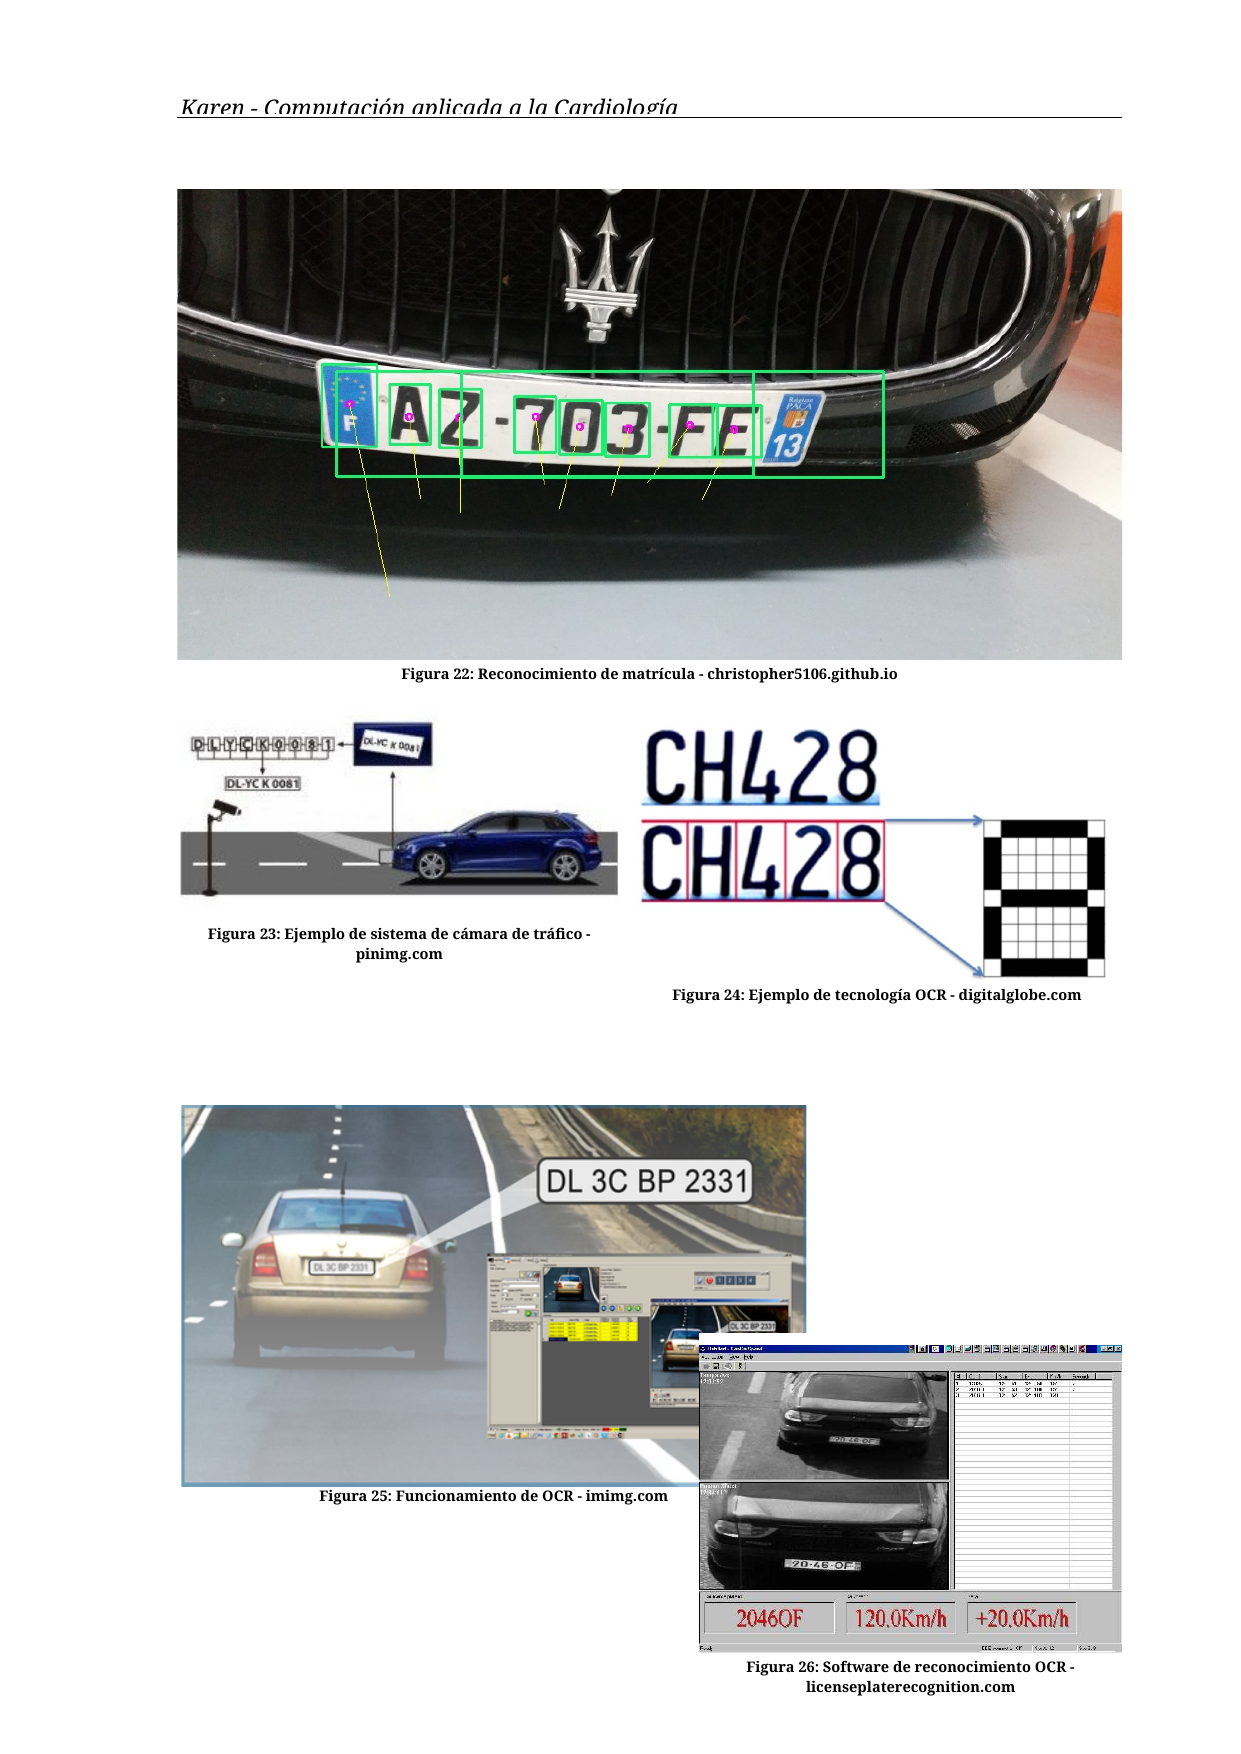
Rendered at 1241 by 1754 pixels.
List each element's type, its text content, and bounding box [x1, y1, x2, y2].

text Figura 26: Software de reconocimiento OCR - licenseplaterecognition.com [699, 1653, 1122, 1697]
text Figura 24: Ejemplo de tecnología OCR - digitalglobe.com [628, 981, 1126, 1004]
text Figura 25: Funcionamiento de OCR - imimg.com [181, 1487, 699, 1506]
picture [181, 1105, 1122, 1653]
text Figura 23: Ejemplo de sistema de cámara de tráfico - pinimg.com [180, 920, 618, 963]
picture [628, 722, 1126, 981]
picture [177, 189, 1123, 660]
picture [180, 709, 618, 920]
text Figura 22: Reconocimiento de matrícula - christopher5106.github.io [177, 660, 1122, 684]
